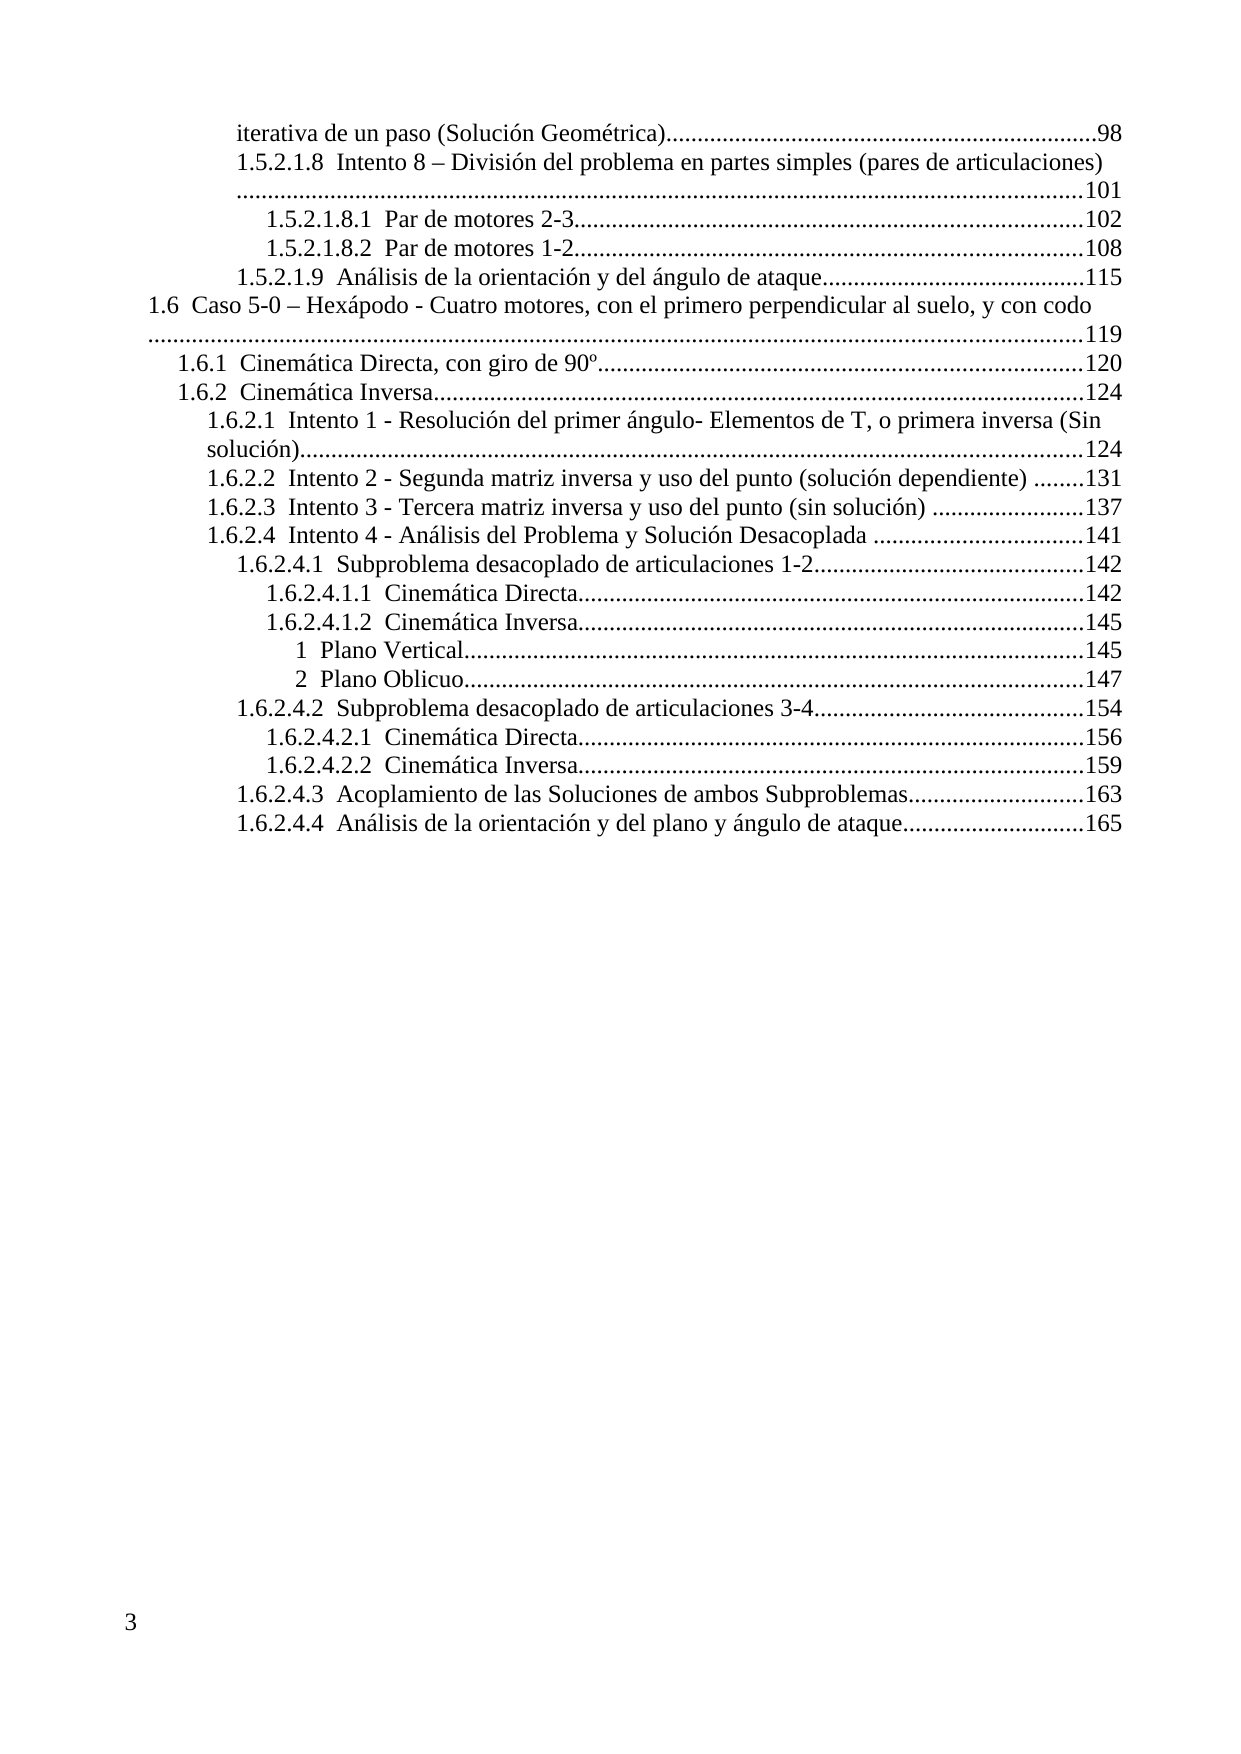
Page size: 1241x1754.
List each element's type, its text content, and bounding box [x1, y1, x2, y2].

text 1.6.2.4.3 Acoplamiento de las Soluciones de ambos Subproblemas 163 [236, 779, 1122, 808]
text 1.5.2.1.7 Intento 7 – A través del cálculo derivado del modelo SCARA – Solución iterativa de un paso (Solución Geométrica) 98 [236, 118, 1122, 147]
text 1.6.2.4.2.2 Cinemática Inversa 159 [266, 751, 1122, 779]
text 1.6.2.4.1 Subproblema desacoplado de articulaciones 1-2 142 [236, 549, 1122, 578]
text 2 Plano Oblicuo 147 [295, 664, 1122, 693]
text 1.6.2.2 Intento 2 - Segunda matriz inversa y uso del punto (solución dependiente) 131 [207, 463, 1122, 492]
text 1.6.2 Cinemática Inversa 124 [177, 377, 1122, 406]
text 1.6.2.4 Intento 4 - Análisis del Problema y Solución Desacoplada 141 [207, 521, 1122, 549]
text 1.6.2.4.4 Análisis de la orientación y del plano y ángulo de ataque 165 [236, 808, 1122, 837]
text 1.6.2.1 Intento 1 - Resolución del primer ángulo- Elementos de T, o primera inversa (Sin solución) 124 [207, 406, 1122, 463]
text 1.6.2.4.2 Subproblema desacoplado de articulaciones 3-4 154 [236, 693, 1122, 722]
text 1.5.2.1.8 Intento 8 – División del problema en partes simples (pares de articulaciones) 101 [236, 147, 1122, 204]
text 1.6.2.3 Intento 3 - Tercera matriz inversa y uso del punto (sin solución) 137 [207, 492, 1122, 521]
text 1.5.2.1.8.1 Par de motores 2-3 102 [266, 204, 1122, 233]
text 1.6 Caso 5-0 – Hexápodo - Cuatro motores, con el primero perpendicular al suelo, y con codo 119 [148, 291, 1122, 348]
text 1.5.2.1.9 Análisis de la orientación y del ángulo de ataque 115 [236, 262, 1122, 291]
text 1.6.2.4.1.2 Cinemática Inversa 145 [266, 607, 1122, 636]
text 1.6.1 Cinemática Directa, con giro de 90º 120 [177, 348, 1122, 377]
text 1 Plano Vertical 145 [295, 636, 1122, 664]
text 1.5.2.1.8.2 Par de motores 1-2 108 [266, 233, 1122, 262]
text 1.6.2.4.1.1 Cinemática Directa 142 [266, 578, 1122, 607]
text 1.6.2.4.2.1 Cinemática Directa 156 [266, 722, 1122, 751]
